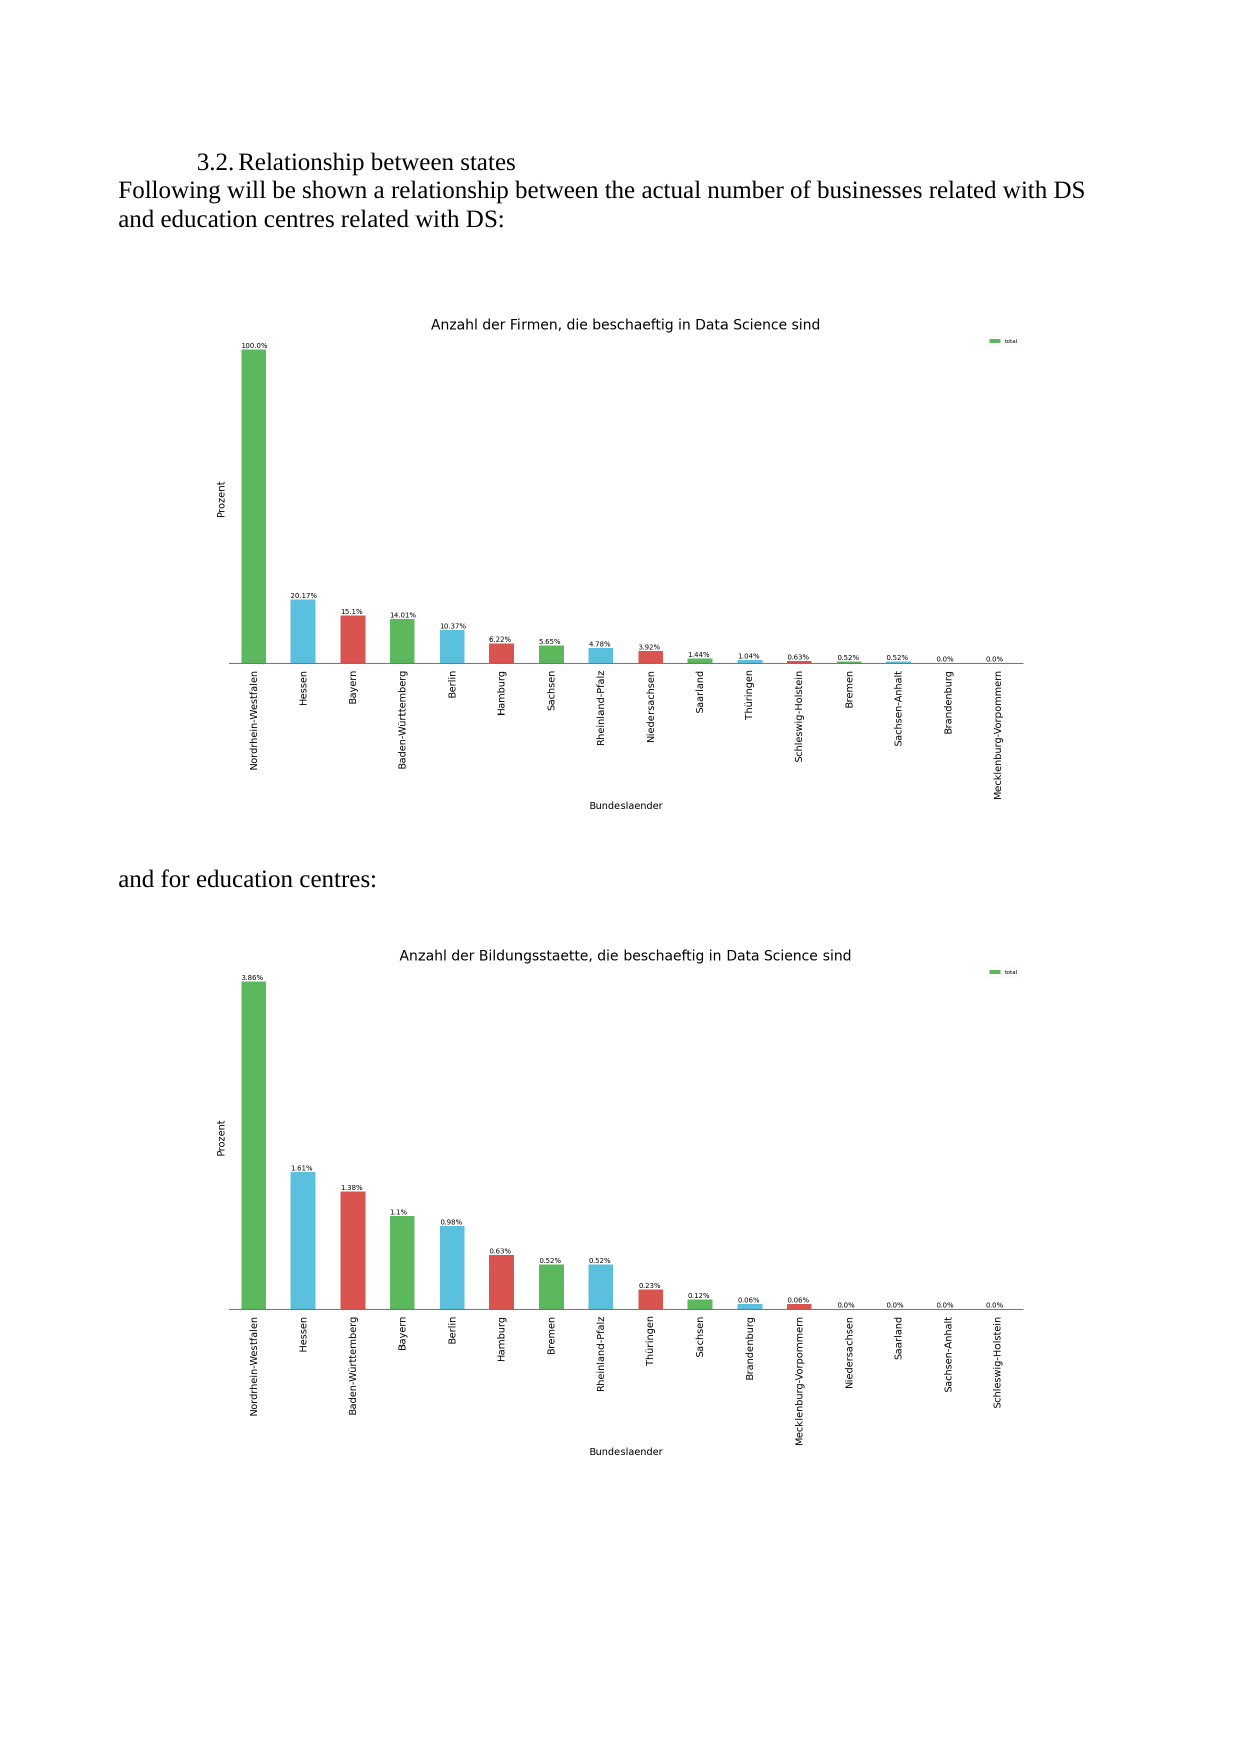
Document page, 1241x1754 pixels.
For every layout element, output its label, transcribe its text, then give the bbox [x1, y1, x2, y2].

list Relationship between states [197, 147, 1122, 176]
picture [118, 261, 1123, 865]
text Following will be shown a relationship between the actual number of businesses related with DS and education centres related with DS: [118, 176, 1122, 233]
picture [118, 892, 1123, 1496]
text and for education centres: [118, 865, 1122, 892]
